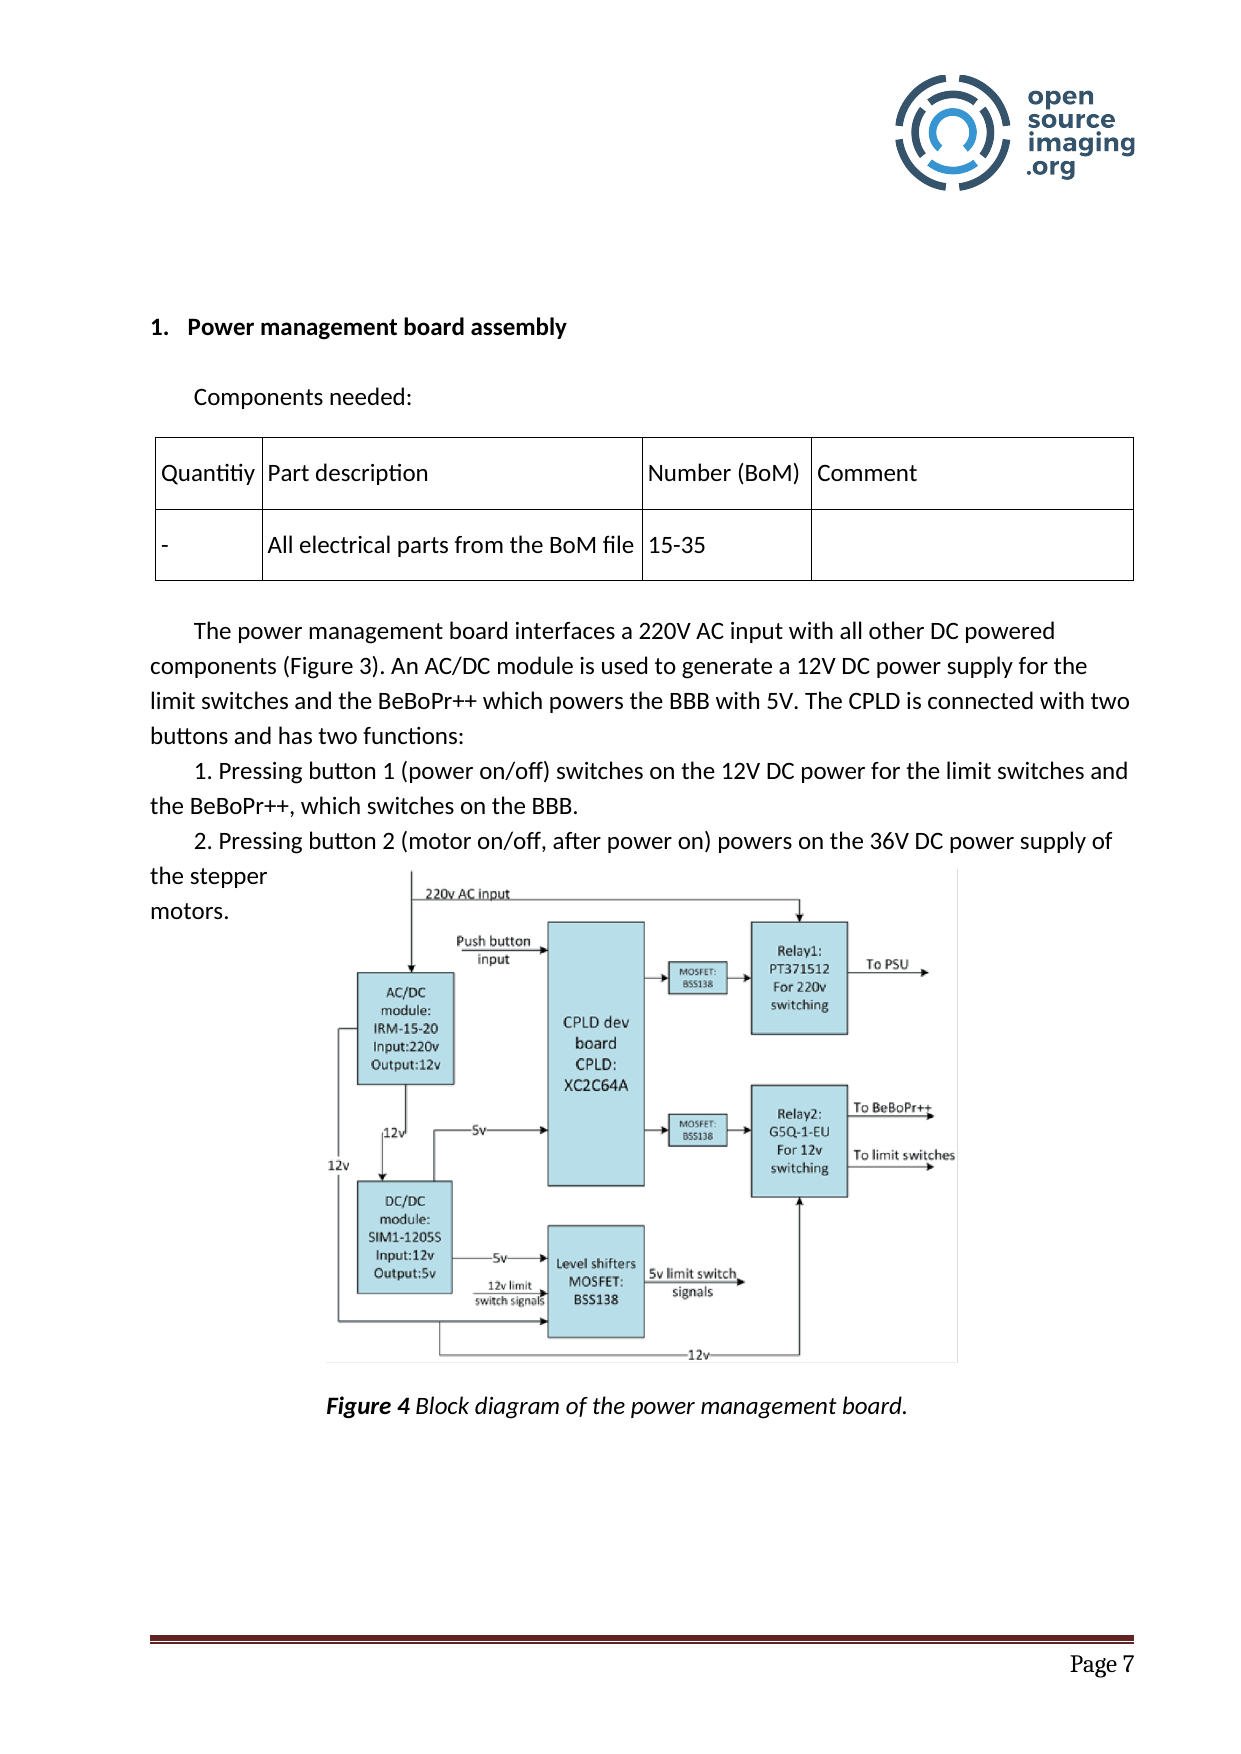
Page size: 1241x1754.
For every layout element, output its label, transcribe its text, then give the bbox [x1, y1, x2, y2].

table_cell [812, 510, 1133, 580]
list Components needed: [150, 381, 1134, 412]
table_cell 15-35 [643, 510, 811, 580]
list The power management board interfaces a 220V AC input with all other DC powered components (Figure 3). An AC/DC module is used to generate a 12V DC power supply for the limit switches and the BeBoPr++ which powers the BBB with 5V. The CPLD is connected with two buttons and has two functions: [150, 615, 1134, 750]
list 1. Pressing button 1 (power on/off) switches on the 12V DC power for the limit switches and the BeBoPr++, which switches on the BBB. [150, 755, 1134, 820]
picture [326, 869, 959, 1363]
text Figure 4 Block diagram of the power management board. [326, 1363, 958, 1421]
table_header Quantitiy [156, 438, 262, 508]
picture [895, 75, 1135, 191]
table_header Number (BoM) [643, 438, 811, 508]
list 2. Pressing button 2 (motor on/off, after power on) powers on the 36V DC power supply of the stepper motors. [150, 825, 1134, 925]
table_cell All electrical parts from the BoM file [263, 510, 642, 580]
table_cell - [156, 510, 262, 580]
table_header Comment [812, 438, 1133, 508]
table_header Part description [263, 438, 642, 508]
list Power management board assembly [150, 311, 1134, 342]
